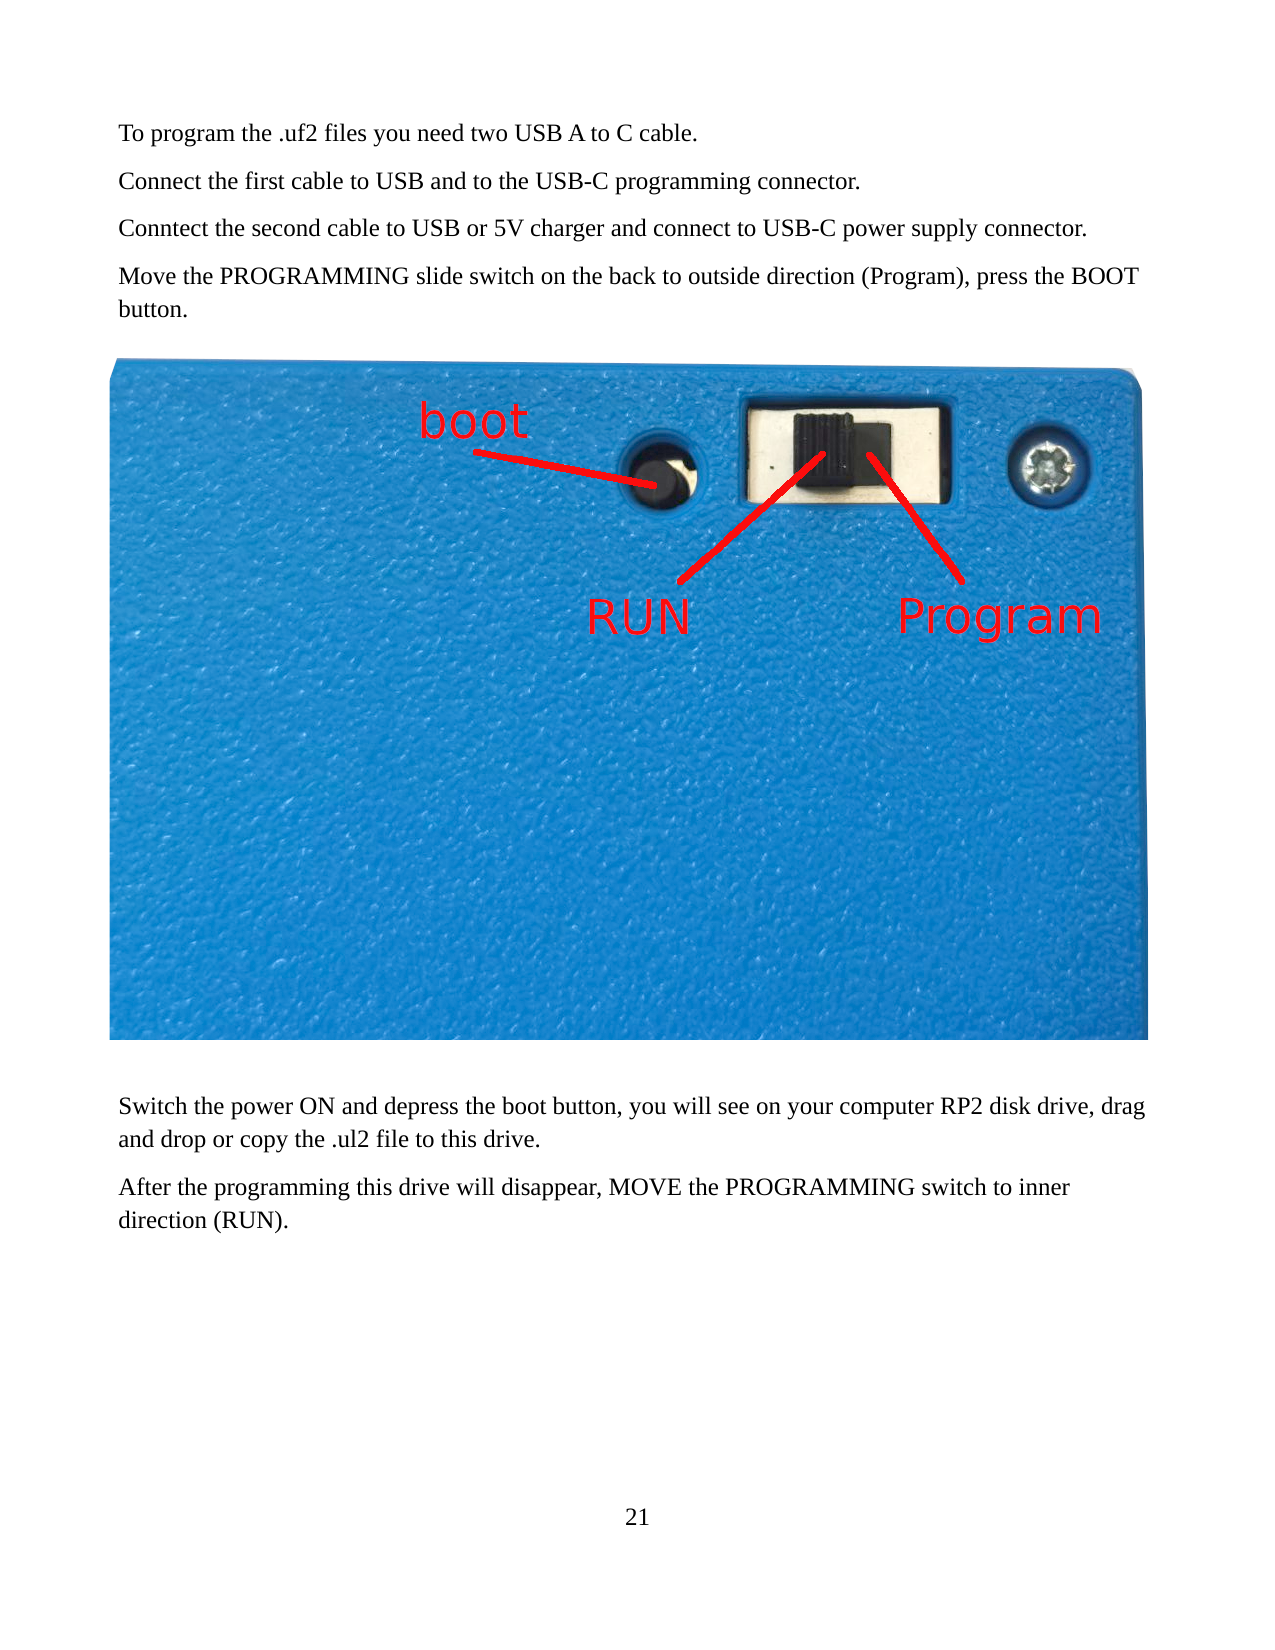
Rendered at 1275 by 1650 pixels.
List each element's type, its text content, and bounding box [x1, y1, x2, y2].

text To program the .uf2 files you need two USB A to C cable. [118, 118, 1157, 147]
text Conntect the second cable to USB or 5V charger and connect to USB-C power supply connector. [118, 213, 1157, 242]
text Move the PROGRAMMING slide switch on the back to outside direction (Program), press the BOOT button. [118, 261, 1157, 323]
text After the programming this drive will disappear, MOVE the PROGRAMMING switch to inner direction (RUN). [118, 1172, 1157, 1234]
picture [109, 358, 1149, 1040]
text Connect the first cable to USB and to the USB-C programming connector. [118, 166, 1157, 194]
text Switch the power ON and depress the boot button, you will see on your computer RP2 disk drive, drag and drop or copy the .ul2 file to this drive. [118, 1091, 1157, 1153]
